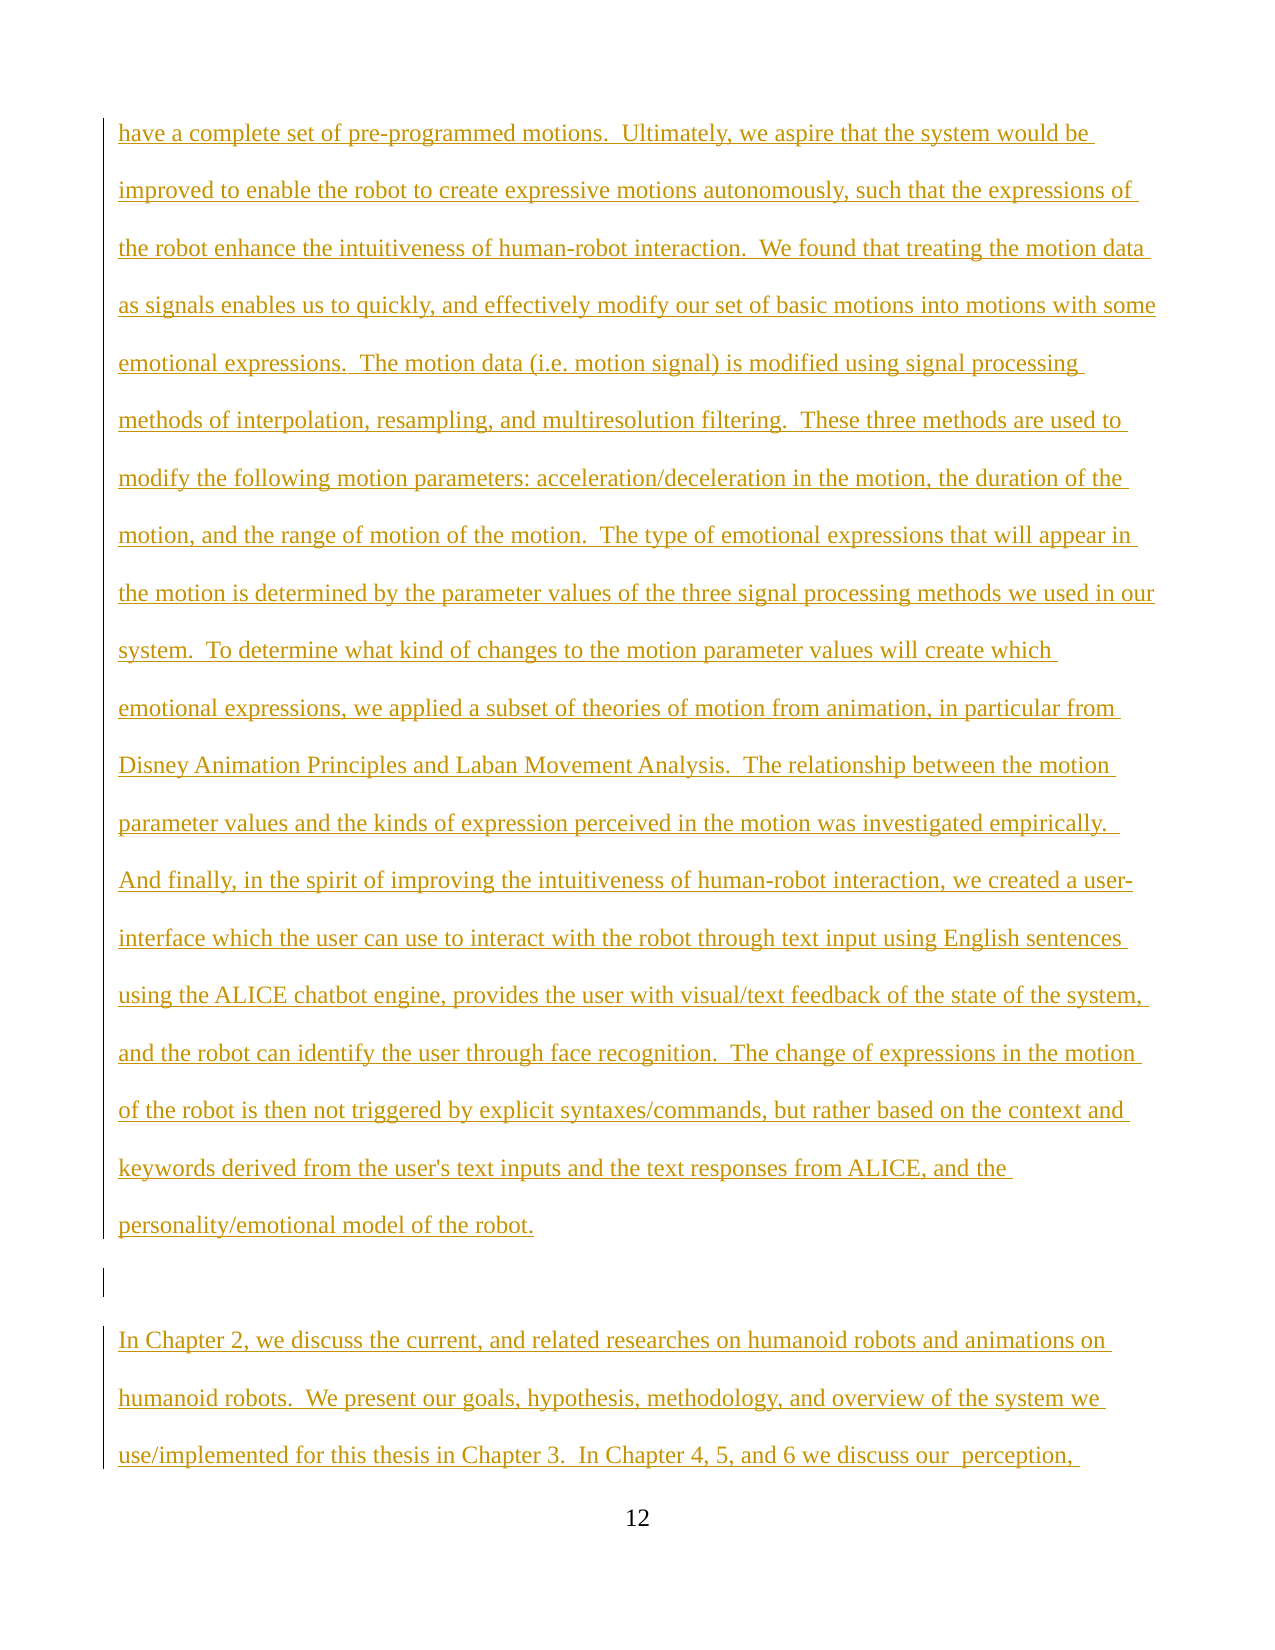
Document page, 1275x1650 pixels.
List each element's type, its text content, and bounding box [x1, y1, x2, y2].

text In Chapter 2, we discuss the current, and related researches on humanoid robots and animations on humanoid robots. We present our goals, hypothesis, methodology, and overview of the system we use/implemented for this thesis in Chapter 3. In Chapter 4, 5, and 6 we discuss our perception, [118, 1326, 1157, 1469]
text have a complete set of pre-programmed motions. Ultimately, we aspire that the system would be improved to enable the robot to create expressive motions autonomously, such that the expressions of the robot enhance the intuitiveness of human-robot interaction. We found that treating the motion data as signals enables us to quickly, and effectively modify our set of basic motions into motions with some emotional expressions. The motion data (i.e. motion signal) is modified using signal processing methods of interpolation, resampling, and multiresolution filtering. These three methods are used to modify the following motion parameters: acceleration/deceleration in the motion, the duration of the motion, and the range of motion of the motion. The type of emotional expressions that will appear in the motion is determined by the parameter values of the three signal processing methods we used in our system. To determine what kind of changes to the motion parameter values will create which emotional expressions, we applied a subset of theories of motion from animation, in particular from Disney Animation Principles and Laban Movement Analysis. The relationship between the motion parameter values and the kinds of expression perceived in the motion was investigated empirically. And finally, in the spirit of improving the intuitiveness of human-robot interaction, we created a user-interface which the user can use to interact with the robot through text input using English sentences using the ALICE chatbot engine, provides the user with visual/text feedback of the state of the system, and the robot can identify the user through face recognition. The change of expressions in the motion of the robot is then not triggered by explicit syntaxes/commands, but rather based on the context and keywords derived from the user's text inputs and the text responses from ALICE, and the personality/emotional model of the robot. [118, 118, 1157, 1239]
